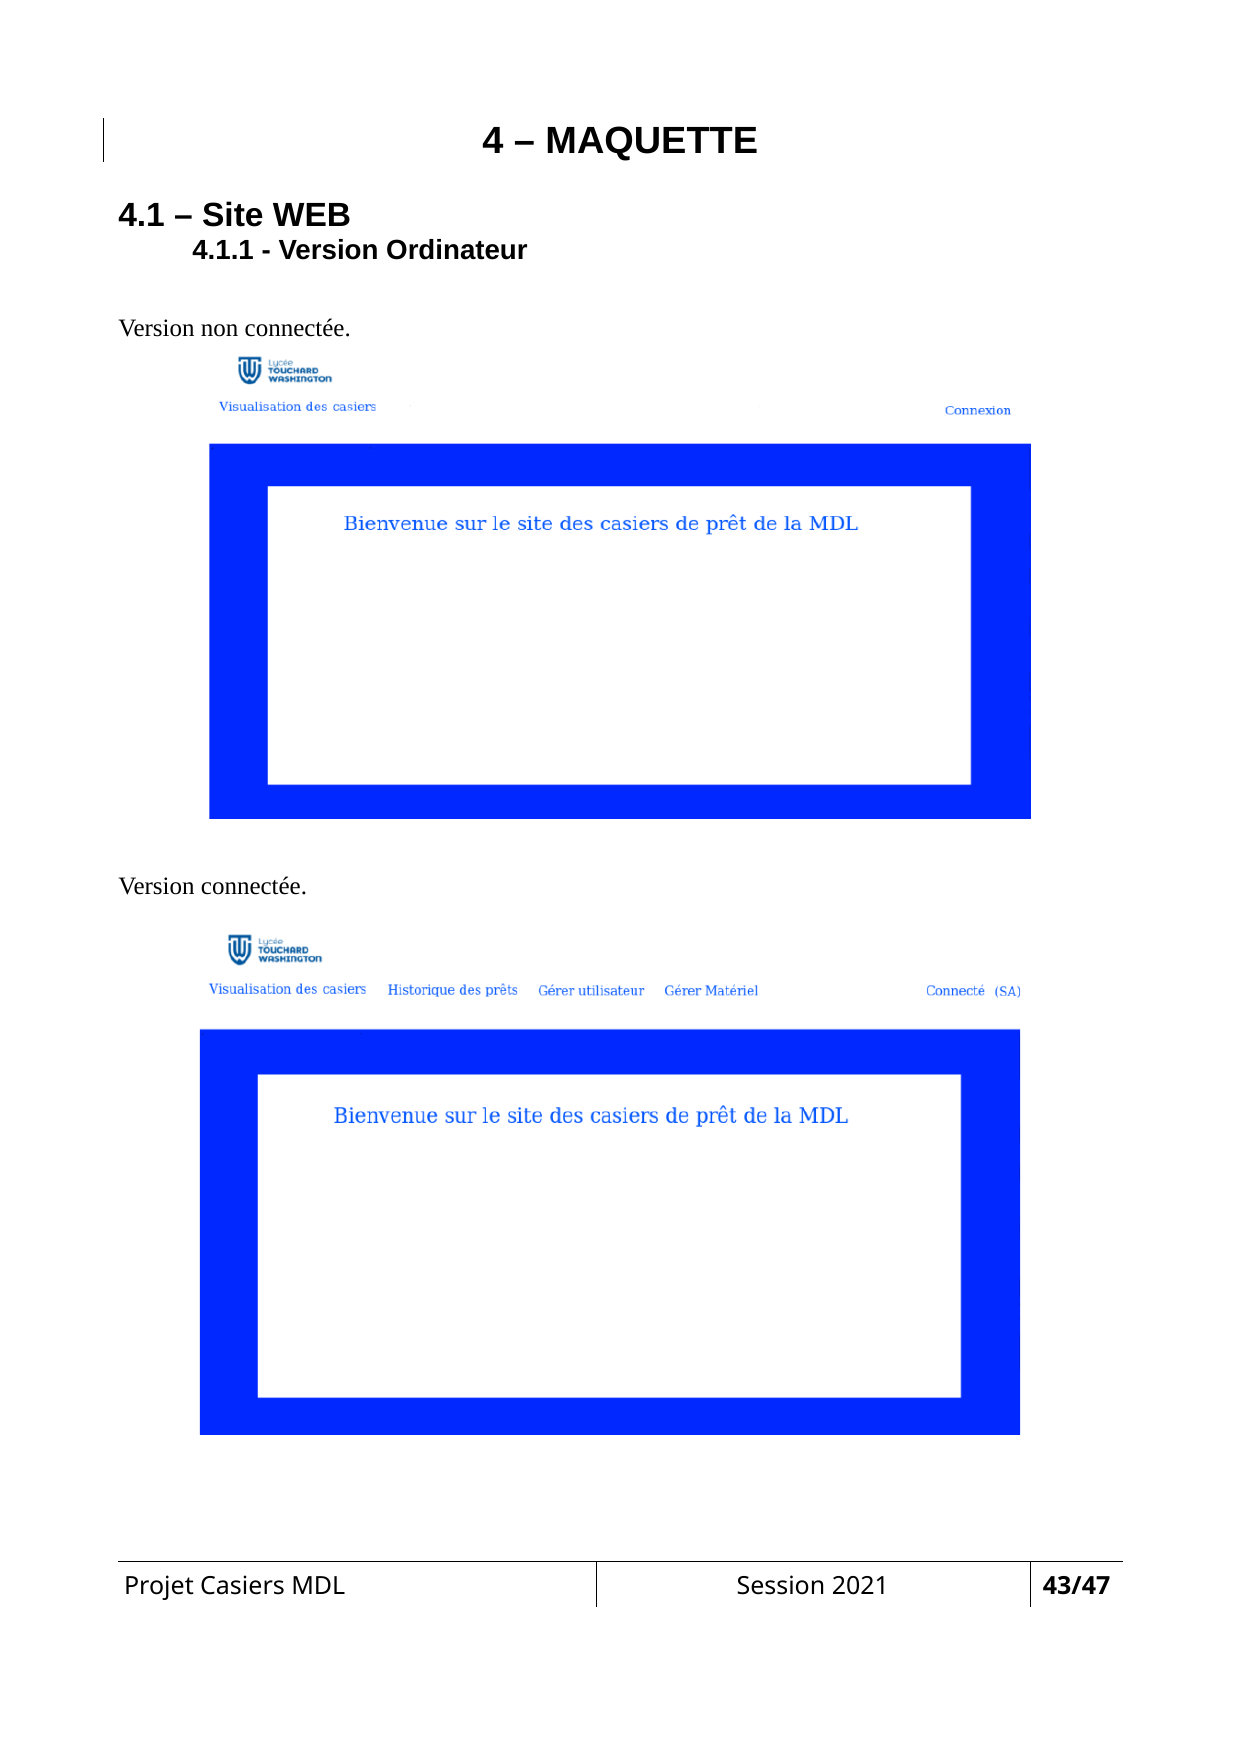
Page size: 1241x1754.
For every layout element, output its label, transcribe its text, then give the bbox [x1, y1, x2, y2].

picture [199, 918, 1021, 1435]
subtitle 4.1 – Site WEB [118, 195, 1122, 233]
text Version connectée. [118, 871, 1122, 899]
subtitle 4 – MAQUETTE [118, 118, 1122, 162]
subtitle 4.1.1 - Version Ordinateur [118, 233, 1122, 265]
picture [209, 341, 1031, 819]
text Version non connectée. [118, 313, 1122, 342]
